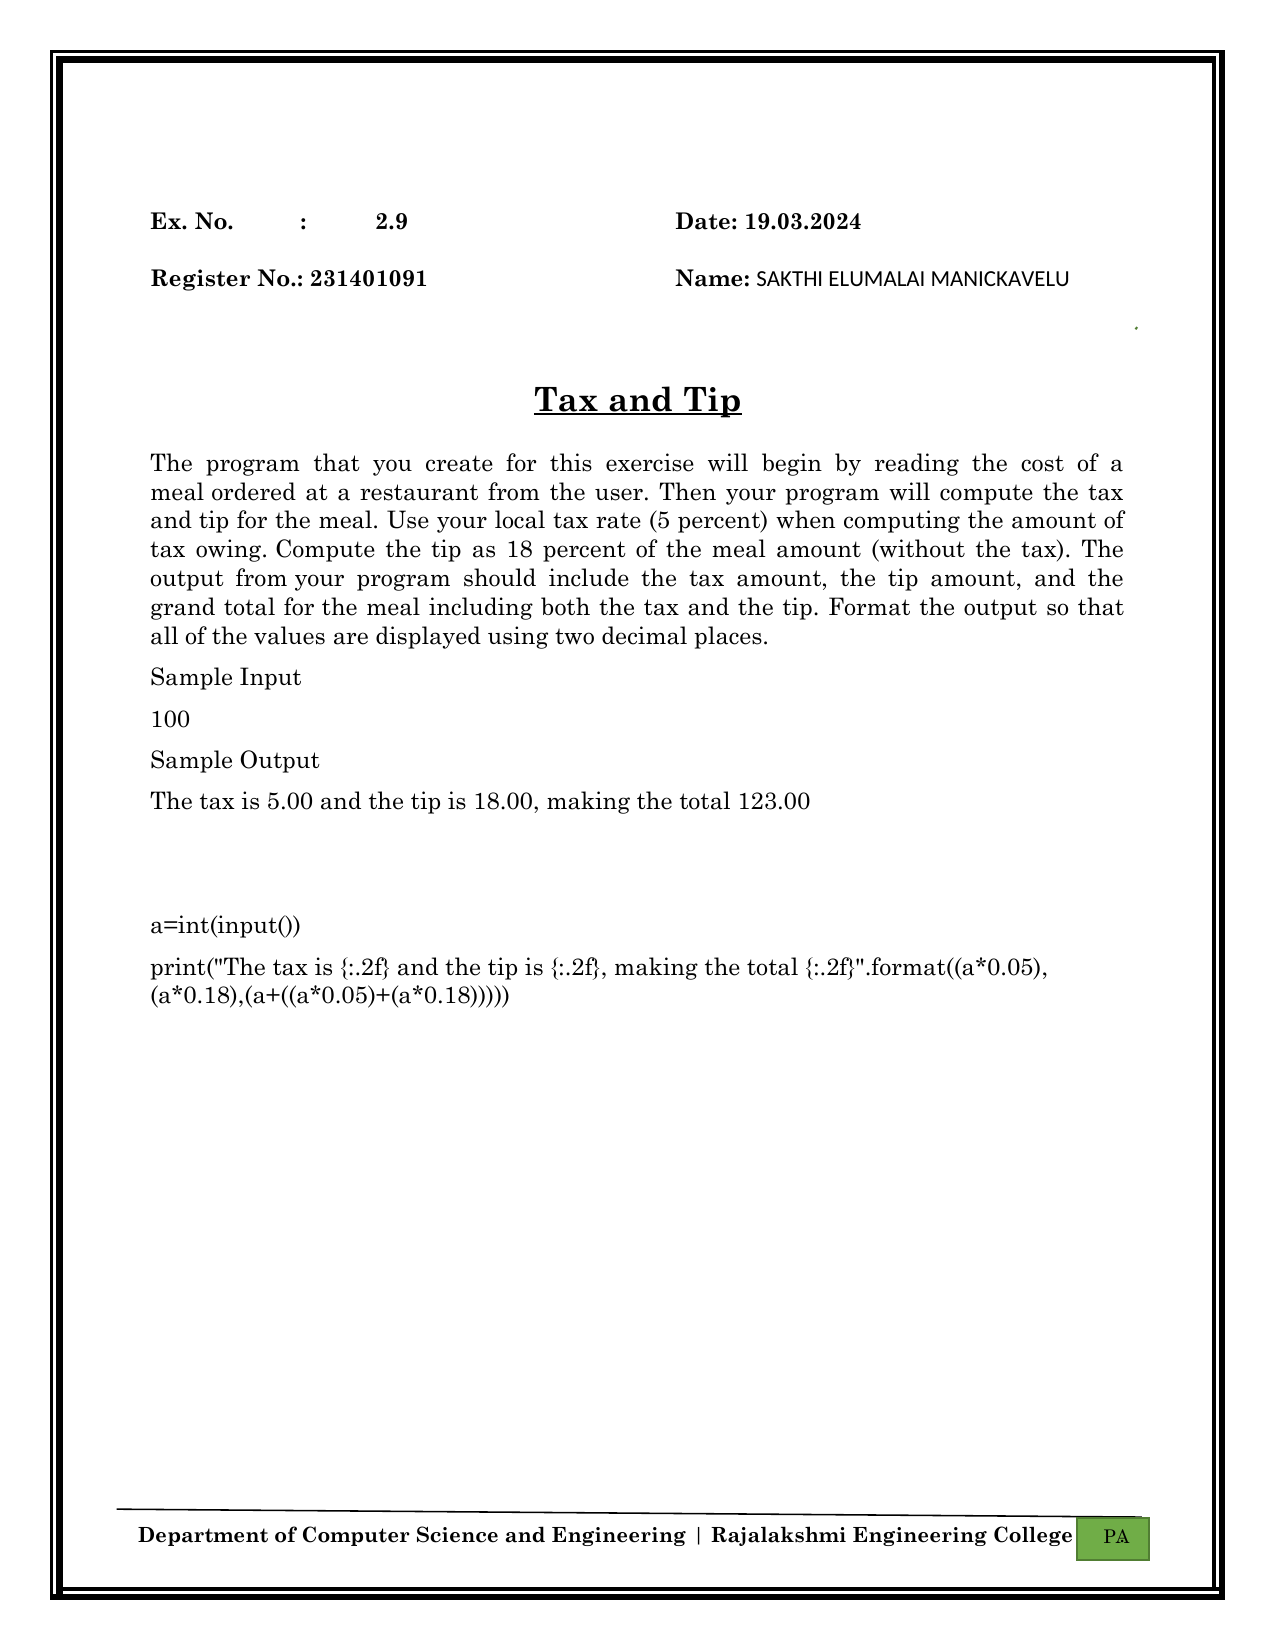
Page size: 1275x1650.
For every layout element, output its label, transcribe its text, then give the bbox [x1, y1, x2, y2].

text a=int(input()) [150, 910, 1125, 939]
text Register No.: 231401091 Name: SAKTHI ELUMALAI MANICKAVELU [150, 264, 1125, 292]
text The program that you create for this exercise will begin by reading the cost of a meal ordered at a restaurant from the user. Then your program will compute the tax and tip for the meal. Use your local tax rate (5 percent) when computing the amount of tax owing. Compute the tip as 18 percent of the meal amount (without the tax). The output from your program should include the tax amount, the tip amount, and the grand total for the meal including both the tax and the tip. Format the output so that all of the values are displayed using two decimal places. [150, 447, 1125, 649]
text print("The tax is {:.2f} and the tip is {:.2f}, making the total {:.2f}".format((a*0.05),(a*0.18),(a+((a*0.05)+(a*0.18))))) [150, 951, 1125, 1009]
text Tax and Tip [150, 378, 1125, 418]
text The tax is 5.00 and the tip is 18.00, making the total 123.00 [150, 786, 1125, 815]
text Sample Output [150, 745, 1125, 773]
text Sample Input [150, 662, 1125, 691]
text Ex. No. : 2.9 Date: 19.03.2024 [150, 207, 1125, 235]
text 100 [150, 703, 1125, 732]
